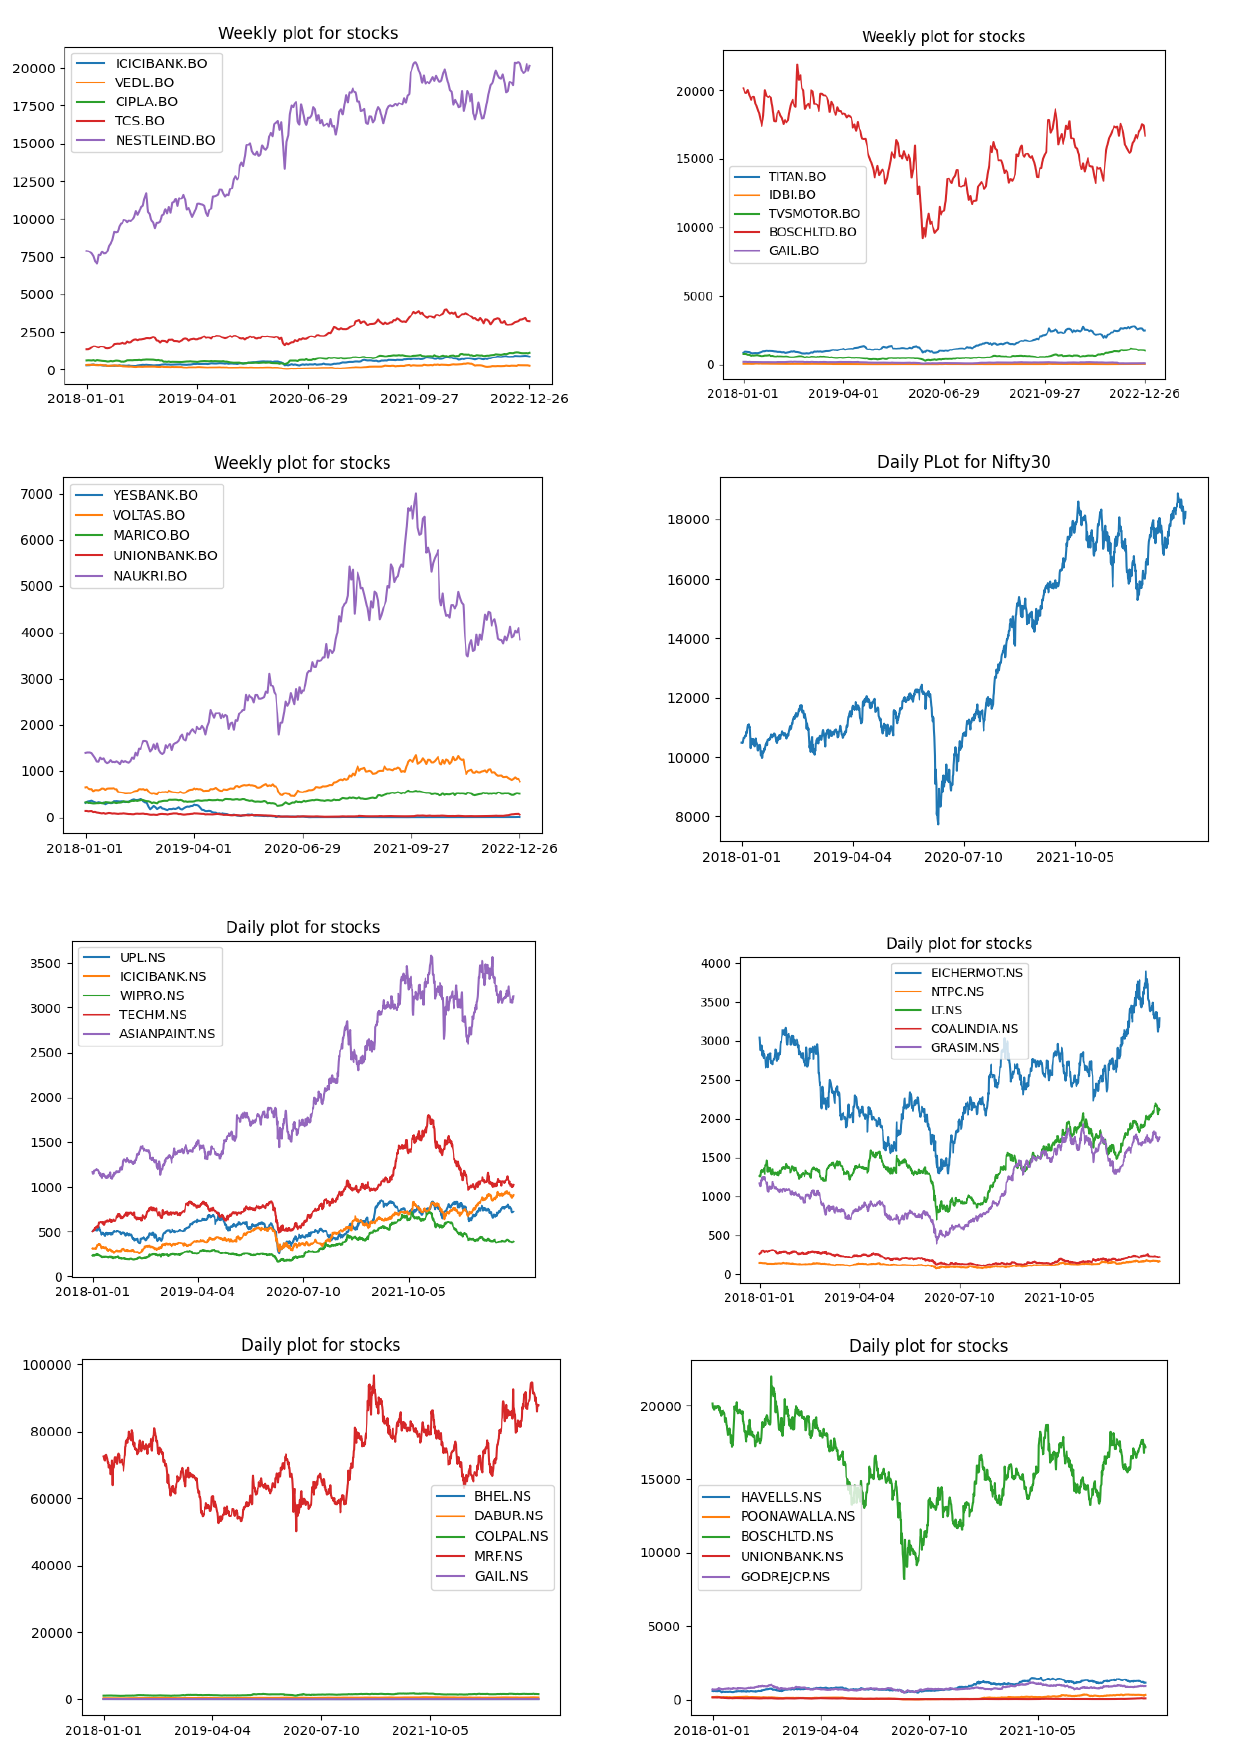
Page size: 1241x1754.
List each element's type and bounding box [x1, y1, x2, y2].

picture [7, 19, 585, 421]
picture [688, 930, 1209, 1319]
picture [625, 1332, 1190, 1754]
picture [671, 23, 1195, 415]
picture [17, 1330, 583, 1754]
picture [7, 448, 574, 872]
picture [662, 447, 1240, 881]
picture [17, 914, 566, 1314]
